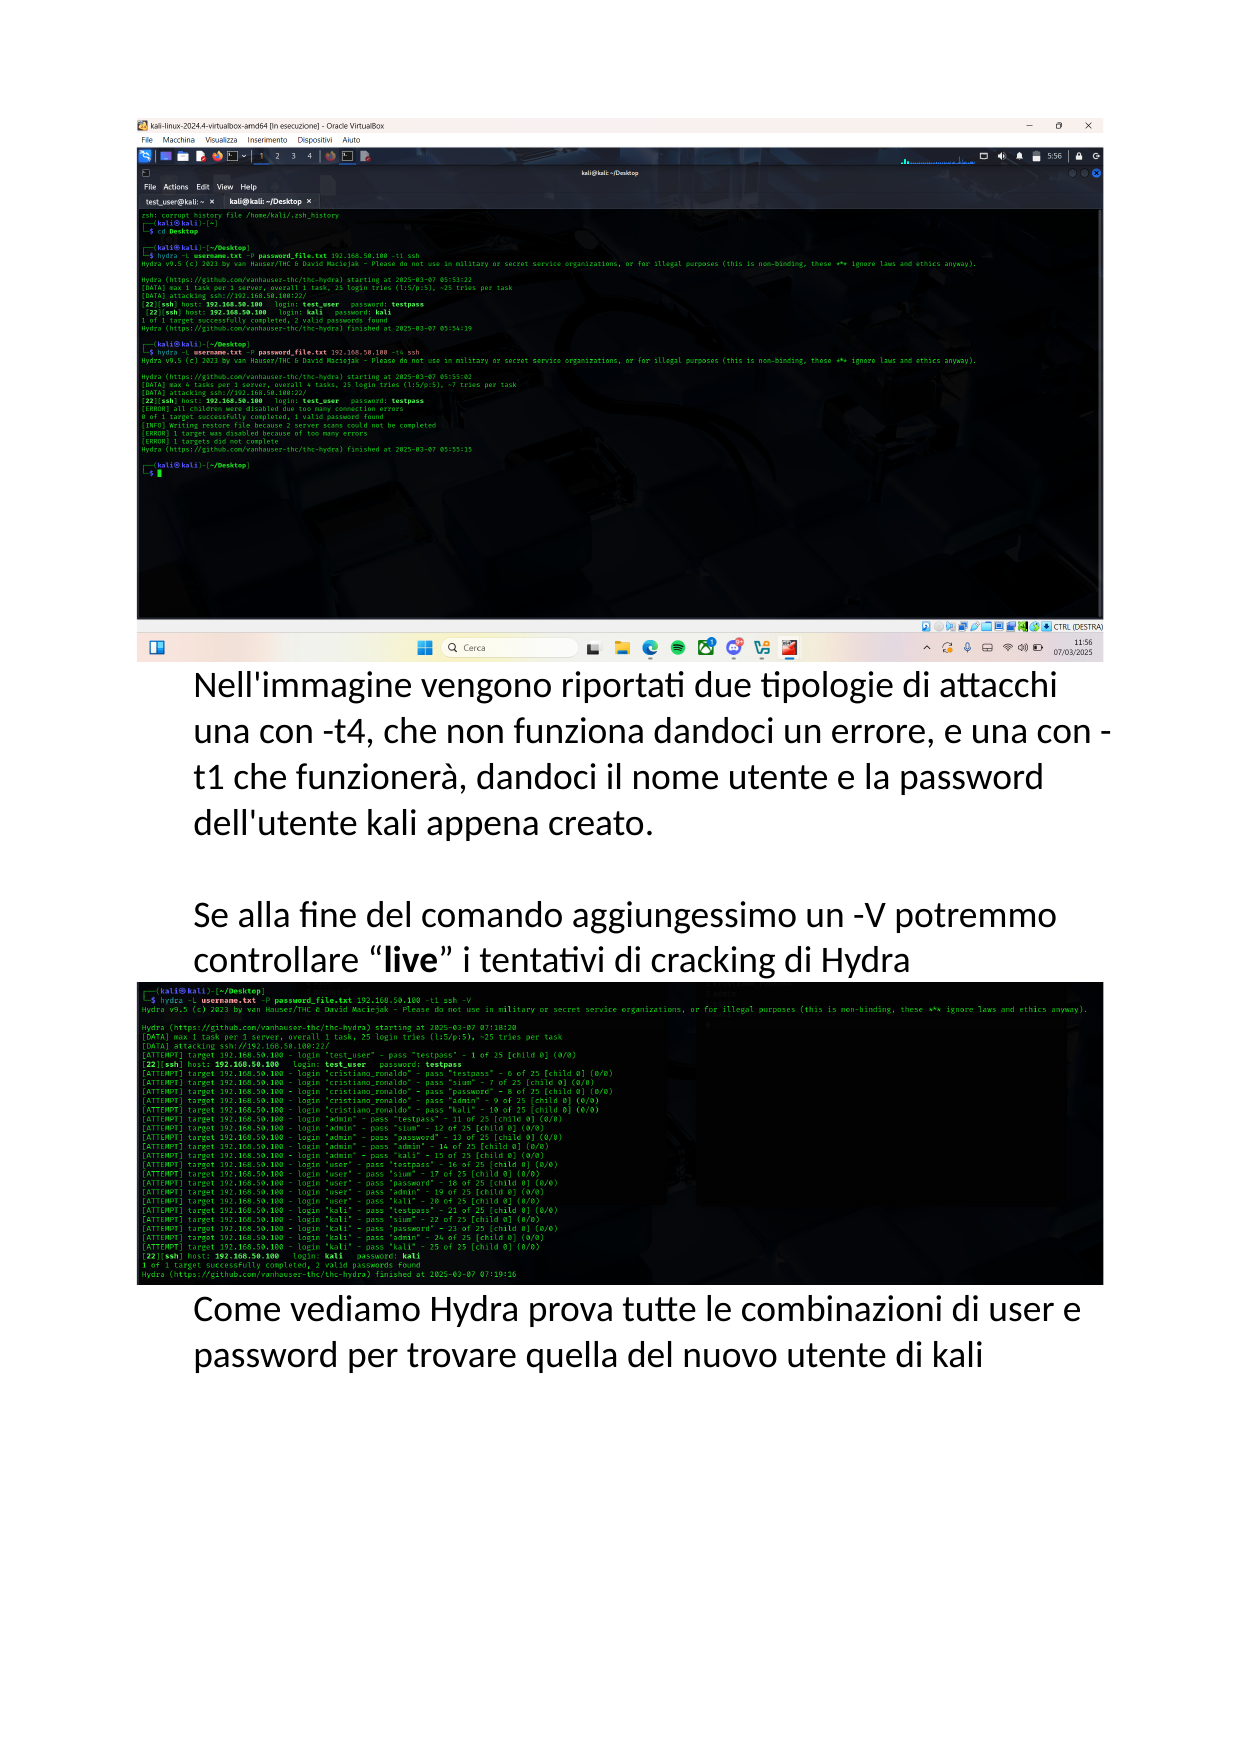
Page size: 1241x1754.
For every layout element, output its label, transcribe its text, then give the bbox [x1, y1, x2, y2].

picture [136, 982, 1104, 1285]
picture [136, 118, 1104, 662]
list Nell'immagine vengono riportati due tipologie di attacchi una con -t4, che non funziona dandoci un errore, e una con -t1 che funzionerà, dandoci il nome utente e la password dell'utente kali appena creato. [156, 118, 1122, 845]
list Se alla fine del comando aggiungessimo un -V potremmo controllare “live” i tentativi di cracking di Hydra [156, 891, 1122, 982]
list Come vediamo Hydra prova tutte le combinazioni di user e password per trovare quella del nuovo utente di kali [156, 982, 1122, 1377]
